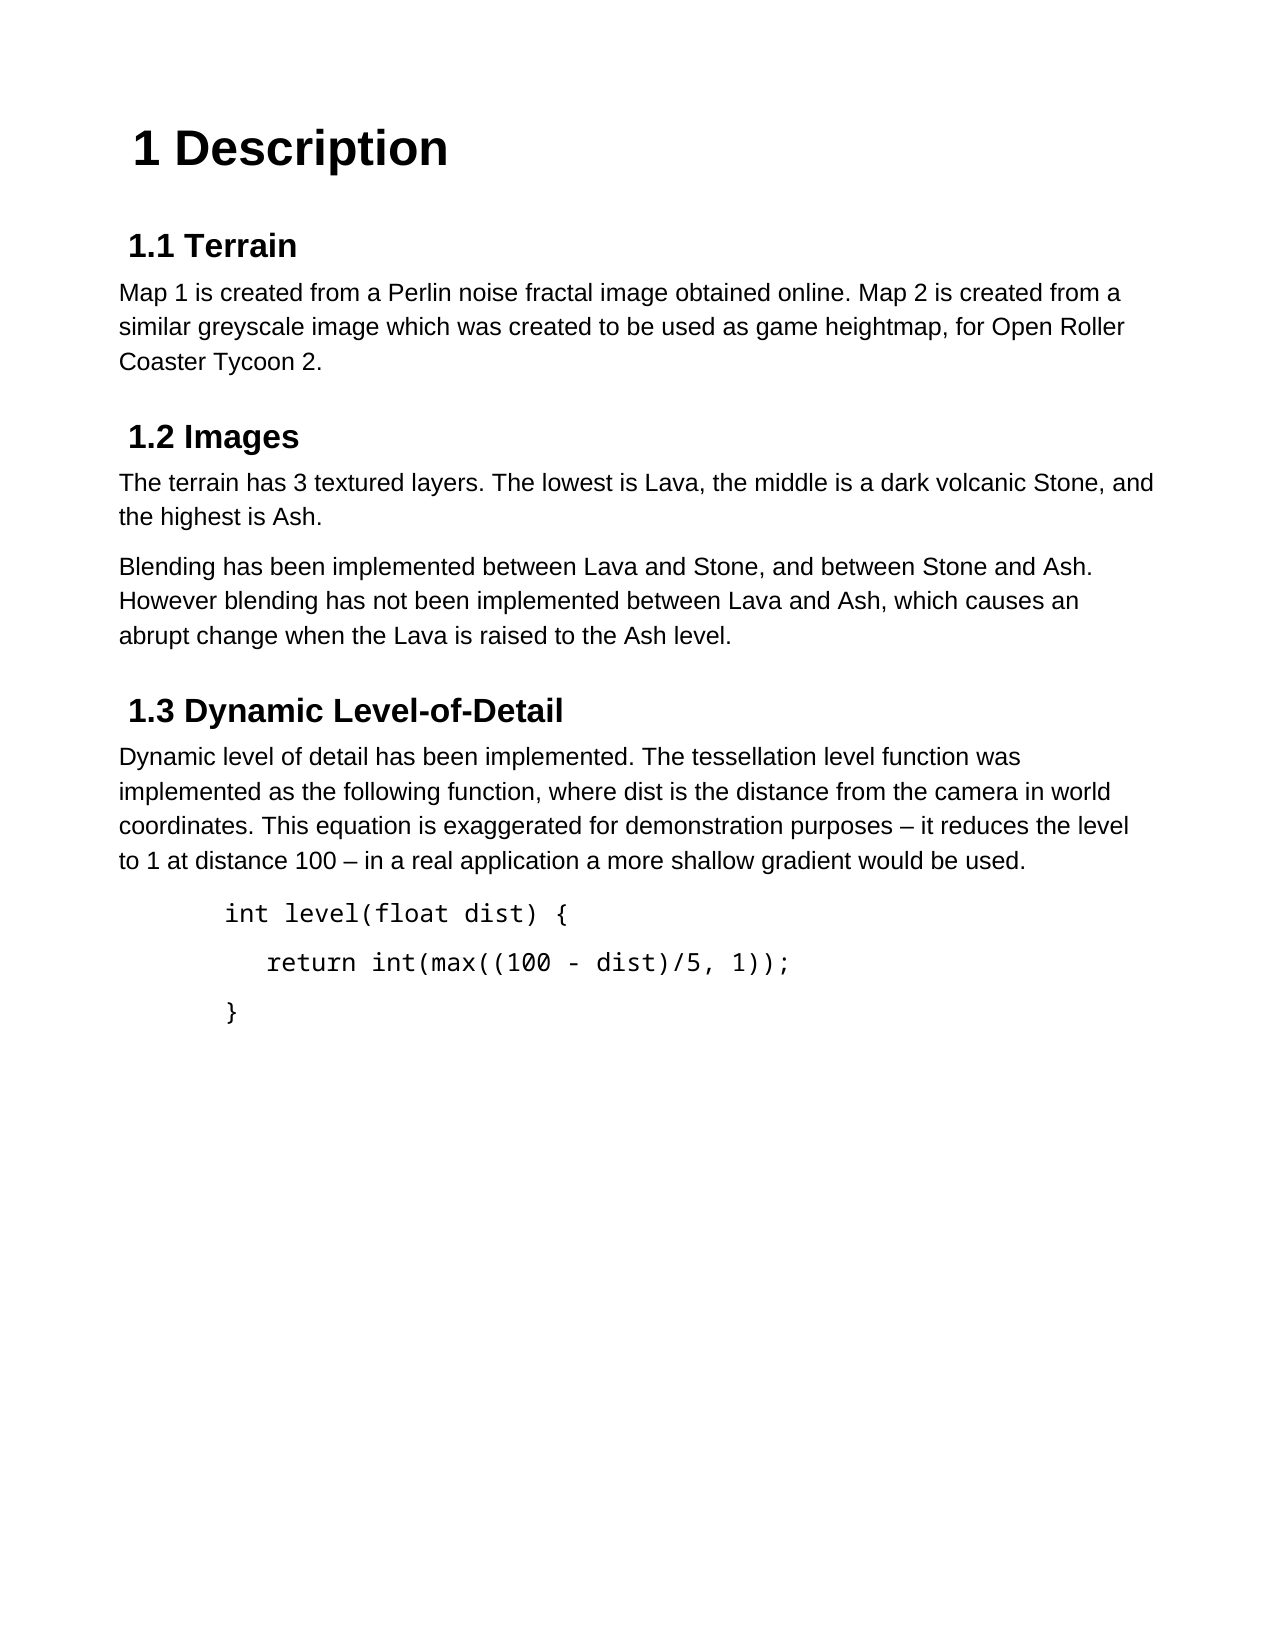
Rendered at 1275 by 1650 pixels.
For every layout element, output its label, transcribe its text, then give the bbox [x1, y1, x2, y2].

text int level(float dist) { [118, 895, 1156, 929]
text Map 1 is created from a Perlin noise fractal image obtained online. Map 2 is created from a similar greyscale image which was created to be used as game heightmap, for Open Roller Coaster Tycoon 2. [118, 277, 1156, 375]
text Dynamic level of detail has been implemented. The tessellation level function was implemented as the following function, where dist is the distance from the camera in world coordinates. This equation is exaggerated for demonstration purposes – it reduces the level to 1 at distance 100 – in a real application a more shallow gradient would be used. [118, 742, 1156, 874]
subtitle Terrain [118, 226, 1156, 265]
subtitle Description [118, 118, 1156, 176]
text } [118, 993, 1156, 1027]
text The terrain has 3 textured layers. The lowest is Lava, the middle is a dark volcanic Stone, and the highest is Ash. [118, 468, 1156, 531]
text return int(max((100 - dist)/5, 1)); [118, 944, 1156, 978]
subtitle Images [118, 417, 1156, 455]
text Blending has been implemented between Lava and Stone, and between Stone and Ash. However blending has not been implemented between Lava and Ash, which causes an abrupt change when the Lava is raised to the Ash level. [118, 552, 1156, 649]
subtitle Dynamic Level-of-Detail [118, 691, 1156, 730]
